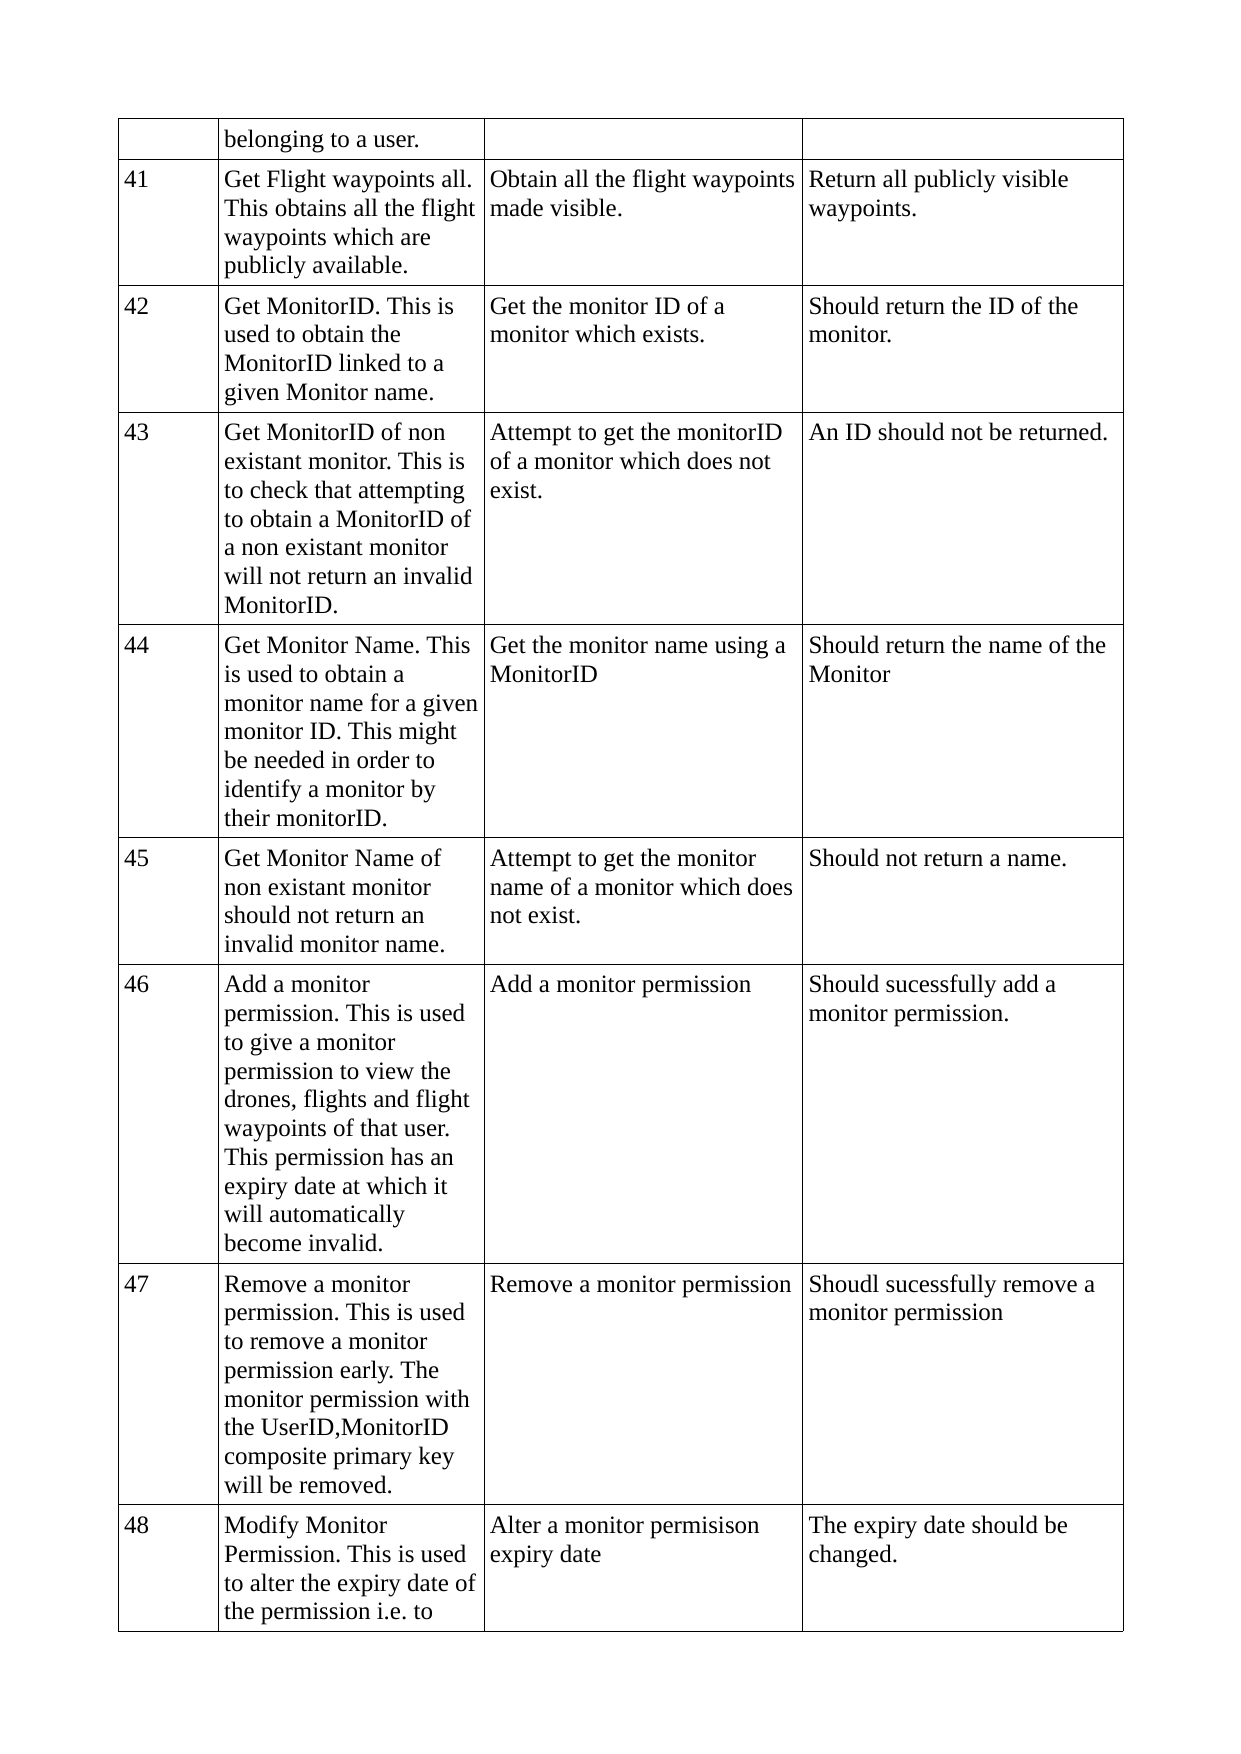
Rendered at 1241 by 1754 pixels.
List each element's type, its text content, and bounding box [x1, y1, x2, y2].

table_cell Get the monitor name using a MonitorID [485, 625, 802, 837]
table_cell 48 [119, 1505, 218, 1631]
table_cell Obtain all the flight waypoints made visible. [485, 160, 802, 285]
table_cell Shoudl sucessfully remove a monitor permission [803, 1264, 1123, 1504]
table_cell The expiry date should be changed. [803, 1505, 1123, 1631]
table_cell Alter a monitor permisison expiry date [485, 1505, 802, 1631]
table_cell 45 [119, 838, 218, 964]
table_cell Get MonitorID of non existant monitor. This is to check that attempting to obtain a MonitorID of a non existant monitor will not return an invalid MonitorID. [219, 413, 484, 624]
table_cell Add a monitor permission. This is used to give a monitor permission to view the drones, flights and flight waypoints of that user. This permission has an expiry date at which it will automatically become invalid. [219, 965, 484, 1263]
table_cell Should return the name of the Monitor [803, 625, 1123, 837]
table_cell Return all publicly visible waypoints. [803, 160, 1123, 285]
table_cell Remove a monitor permission. This is used to remove a monitor permission early. The monitor permission with the UserID,MonitorID composite primary key will be removed. [219, 1264, 484, 1504]
table_cell Should not return a name. [803, 838, 1123, 964]
table_cell 43 [119, 413, 218, 624]
table_cell belonging to a user. [219, 119, 484, 158]
table_cell 46 [119, 965, 218, 1263]
table_cell 42 [119, 286, 218, 412]
table_cell Get Monitor Name. This is used to obtain a monitor name for a given monitor ID. This might be needed in order to identify a monitor by their monitorID. [219, 625, 484, 837]
table_cell Get MonitorID. This is used to obtain the MonitorID linked to a given Monitor name. [219, 286, 484, 412]
table_cell An ID should not be returned. [803, 413, 1123, 624]
table_cell [485, 119, 802, 158]
table_cell Should sucessfully add a monitor permission. [803, 965, 1123, 1263]
table_cell Get Flight waypoints all. This obtains all the flight waypoints which are publicly available. [219, 160, 484, 285]
table_cell 41 [119, 160, 218, 285]
table_cell Get Monitor Name of non existant monitor should not return an invalid monitor name. [219, 838, 484, 964]
table_cell 44 [119, 625, 218, 837]
table_cell Modify Monitor Permission. This is used to alter the expiry date of the permission i.e. to [219, 1505, 484, 1631]
table_cell Remove a monitor permission [485, 1264, 802, 1504]
table_cell Should return the ID of the monitor. [803, 286, 1123, 412]
table_cell [119, 119, 218, 158]
table_cell Get the monitor ID of a monitor which exists. [485, 286, 802, 412]
table_cell 47 [119, 1264, 218, 1504]
table_cell Attempt to get the monitorID of a monitor which does not exist. [485, 413, 802, 624]
table_cell Add a monitor permission [485, 965, 802, 1263]
table_cell [803, 119, 1123, 158]
table_cell Attempt to get the monitor name of a monitor which does not exist. [485, 838, 802, 964]
